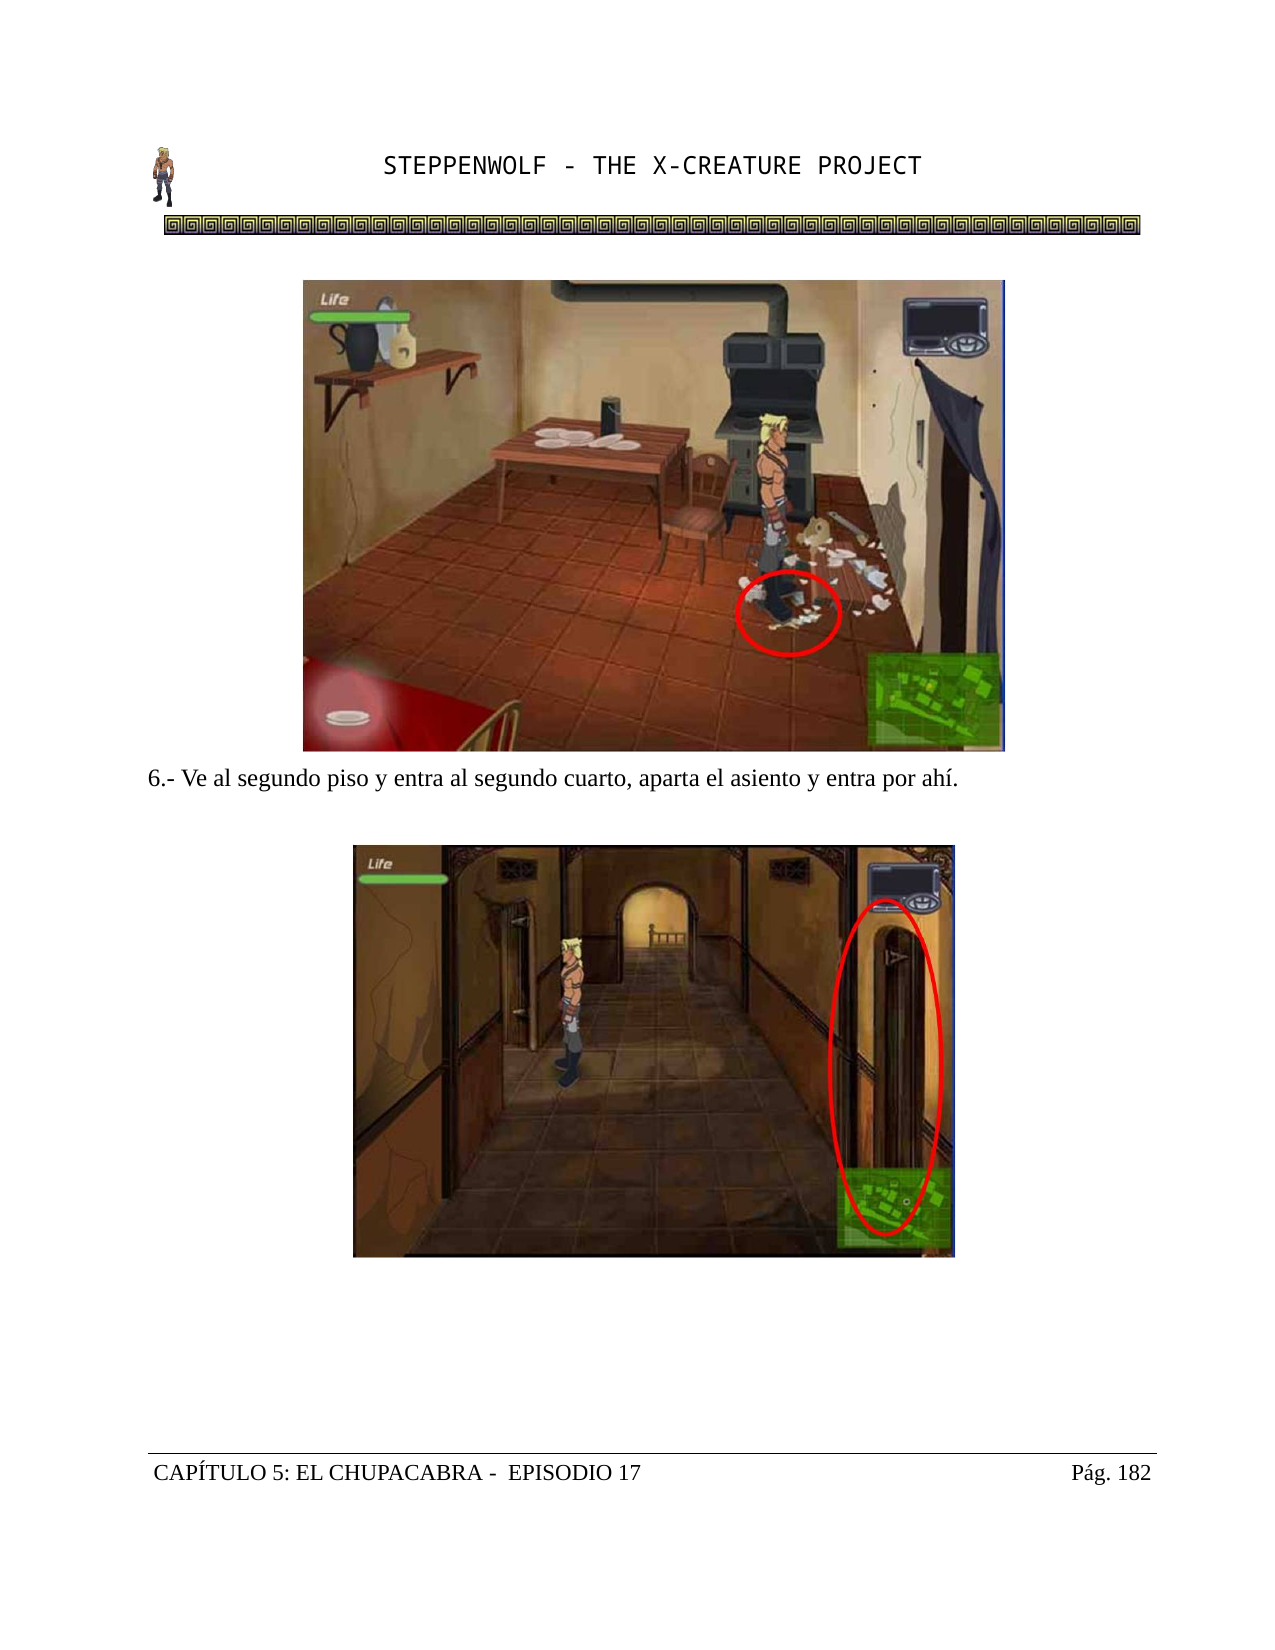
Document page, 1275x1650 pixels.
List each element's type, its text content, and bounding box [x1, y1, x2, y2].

picture [302, 279, 1006, 752]
text 6.- Ve al segundo piso y entra al segundo cuarto, aparta el asiento y entra por ahí. [148, 763, 1157, 792]
picture [147, 147, 181, 207]
picture [352, 844, 956, 1258]
picture [164, 215, 1141, 235]
